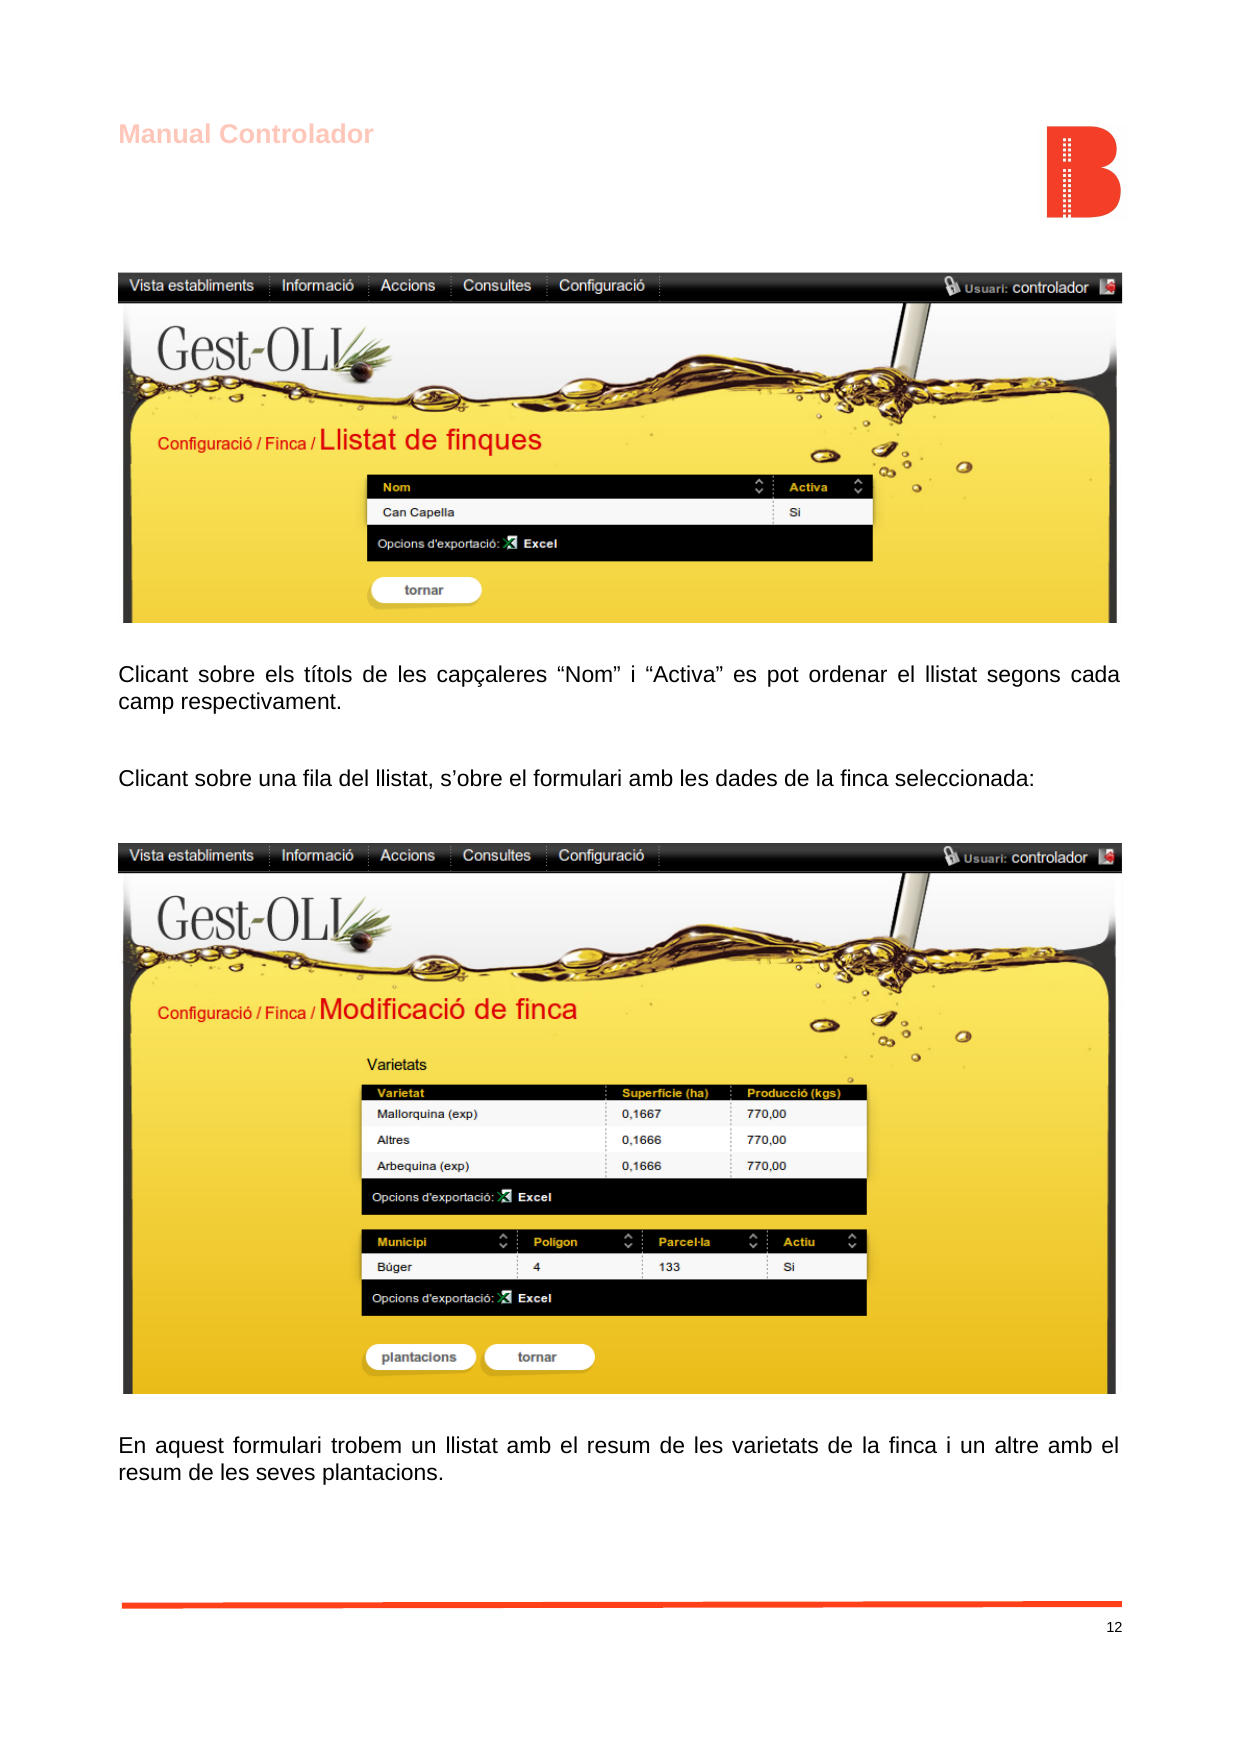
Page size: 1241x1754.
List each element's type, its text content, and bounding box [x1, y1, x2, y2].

picture [118, 843, 1123, 1394]
picture [1036, 124, 1130, 221]
text En aquest formulari trobem un llistat amb el resum de les varietats de la finca i un altre amb el resum de les seves plantacions. [118, 1432, 1122, 1485]
text Clicant sobre els títols de les capçaleres “Nom” i “Activa” es pot ordenar el llistat segons cada camp respectivament. [118, 661, 1122, 714]
picture [118, 272, 1123, 623]
text Clicant sobre una fila del llistat, s’obre el formulari amb les dades de la finca seleccionada: [118, 765, 1122, 792]
